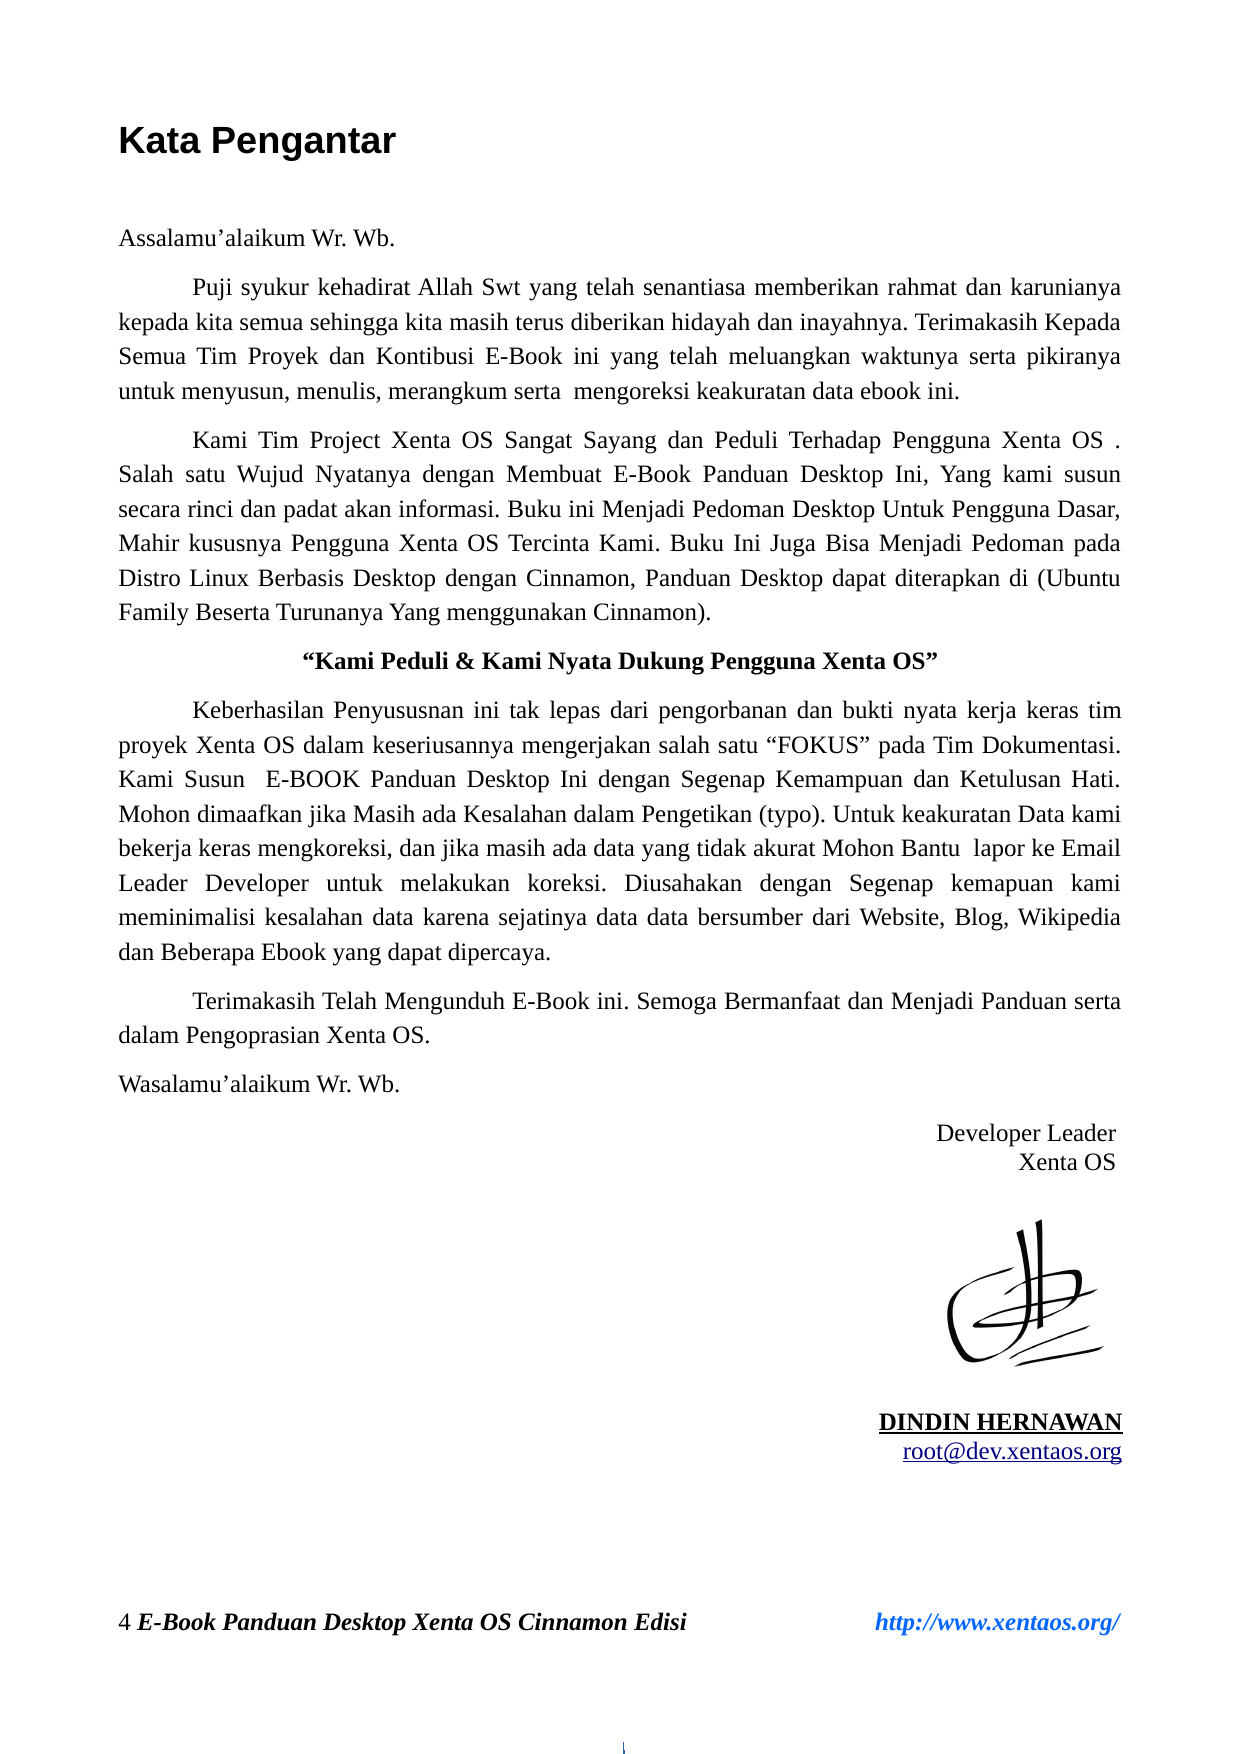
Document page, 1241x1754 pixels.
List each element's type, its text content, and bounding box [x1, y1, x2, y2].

text DINDIN HERNAWAN [118, 1407, 1122, 1436]
text Assalamu’alaikum Wr. Wb. [118, 223, 1122, 252]
text Xenta OS [118, 1147, 1122, 1176]
text Kami Tim Project Xenta OS Sangat Sayang dan Peduli Terhadap Pengguna Xenta OS . Salah satu Wujud Nyatanya dengan Membuat E-Book Panduan Desktop Ini, Yang kami susun secara rinci dan padat akan informasi. Buku ini Menjadi Pedoman Desktop Untuk Pengguna Dasar, Mahir kususnya Pengguna Xenta OS Tercinta Kami. Buku Ini Juga Bisa Menjadi Pedoman pada Distro Linux Berbasis Desktop dengan Cinnamon, Panduan Desktop dapat diterapkan di (Ubuntu Family Beserta Turunanya Yang menggunakan Cinnamon). [118, 425, 1122, 626]
text Developer Leader [118, 1118, 1122, 1147]
subtitle Kata Pengantar [118, 118, 1122, 162]
picture [941, 1207, 1112, 1379]
text Puji syukur kehadirat Allah Swt yang telah senantiasa memberikan rahmat dan karunianya kepada kita semua sehingga kita masih terus diberikan hidayah dan inayahnya. Terimakasih Kepada Semua Tim Proyek dan Kontibusi E-Book ini yang telah meluangkan waktunya serta pikiranya untuk menyusun, menulis, merangkum serta mengoreksi keakuratan data ebook ini. [118, 272, 1122, 404]
text root@dev.xentaos.org [118, 1436, 1122, 1465]
text Terimakasih Telah Mengunduh E-Book ini. Semoga Bermanfaat dan Menjadi Panduan serta dalam Pengoprasian Xenta OS. [118, 986, 1122, 1049]
text “Kami Peduli & Kami Nyata Dukung Pengguna Xenta OS” [118, 646, 1122, 675]
text Keberhasilan Penyususnan ini tak lepas dari pengorbanan dan bukti nyata kerja keras tim proyek Xenta OS dalam keseriusannya mengerjakan salah satu “FOKUS” pada Tim Dokumentasi. Kami Susun E-BOOK Panduan Desktop Ini dengan Segenap Kemampuan dan Ketulusan Hati. Mohon dimaafkan jika Masih ada Kesalahan dalam Pengetikan (typo). Untuk keakuratan Data kami bekerja keras mengkoreksi, dan jika masih ada data yang tidak akurat Mohon Bantu lapor ke Email Leader Developer untuk melakukan koreksi. Diusahakan dengan Segenap kemapuan kami meminimalisi kesalahan data karena sejatinya data data bersumber dari Website, Blog, Wikipedia dan Beberapa Ebook yang dapat dipercaya. [118, 695, 1122, 966]
text Wasalamu’alaikum Wr. Wb. [118, 1069, 1122, 1098]
